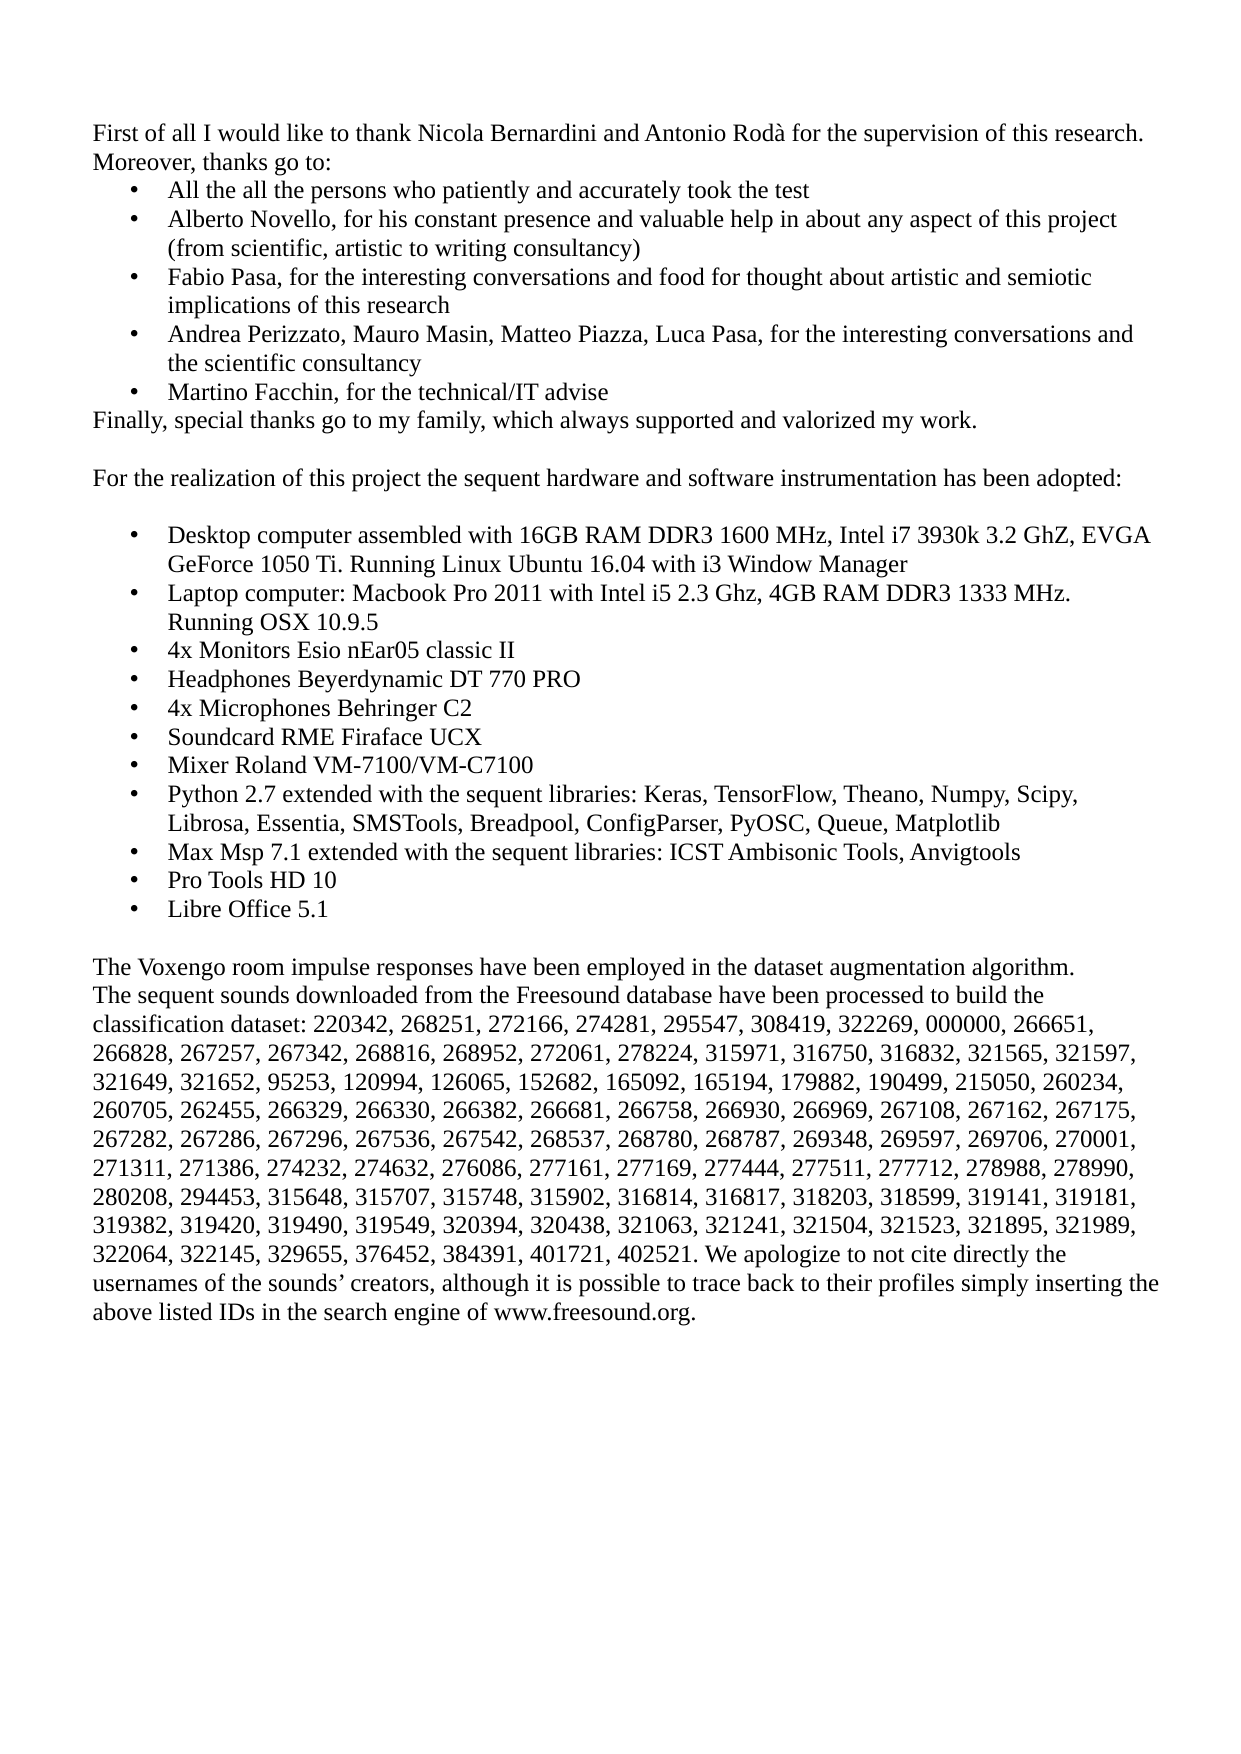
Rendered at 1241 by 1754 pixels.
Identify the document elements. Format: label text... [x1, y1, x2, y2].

list Mixer Roland VM-7100/VM-C7100 [130, 751, 1160, 779]
text First of all I would like to thank Nicola Bernardini and Antonio Rodà for the supervision of this research. Moreover, thanks go to: [92, 118, 1160, 176]
list For the realization of this project the sequent hardware and software instrumentation has been adopted: [92, 463, 1160, 492]
list 4x Monitors Esio nEar05 classic II [130, 636, 1160, 664]
list All the all the persons who patiently and accurately took the test [130, 176, 1160, 204]
list Soundcard RME Firaface UCX [130, 722, 1160, 751]
list Martino Facchin, for the technical/IT advise [130, 377, 1160, 406]
list Max Msp 7.1 extended with the sequent libraries: ICST Ambisonic Tools, Anvigtools [130, 837, 1160, 866]
list Python 2.7 extended with the sequent libraries: Keras, TensorFlow, Theano, Numpy, Scipy, Librosa, Essentia, SMSTools, Breadpool, ConfigParser, PyOSC, Queue, Matplotlib [130, 779, 1160, 837]
text The sequent sounds downloaded from the Freesound database have been processed to build the classification dataset: 220342, 268251, 272166, 274281, 295547, 308419, 322269, 000000, 266651, 266828, 267257, 267342, 268816, 268952, 272061, 278224, 315971, 316750, 316832, 321565, 321597, 321649, 321652, 95253, 120994, 126065, 152682, 165092, 165194, 179882, 190499, 215050, 260234, 260705, 262455, 266329, 266330, 266382, 266681, 266758, 266930, 266969, 267108, 267162, 267175, 267282, 267286, 267296, 267536, 267542, 268537, 268780, 268787, 269348, 269597, 269706, 270001, 271311, 271386, 274232, 274632, 276086, 277161, 277169, 277444, 277511, 277712, 278988, 278990, 280208, 294453, 315648, 315707, 315748, 315902, 316814, 316817, 318203, 318599, 319141, 319181, 319382, 319420, 319490, 319549, 320394, 320438, 321063, 321241, 321504, 321523, 321895, 321989, 322064, 322145, 329655, 376452, 384391, 401721, 402521. We apologize to not cite directly the usernames of the sounds’ creators, although it is possible to trace back to their profiles simply inserting the above listed IDs in the search engine of www.freesound.org. [92, 981, 1160, 1326]
list Laptop computer: Macbook Pro 2011 with Intel i5 2.3 Ghz, 4GB RAM DDR3 1333 MHz. Running OSX 10.9.5 [130, 578, 1160, 636]
list Andrea Perizzato, Mauro Masin, Matteo Piazza, Luca Pasa, for the interesting conversations and the scientific consultancy [130, 319, 1160, 377]
list Pro Tools HD 10 [130, 866, 1160, 894]
list 4x Microphones Behringer C2 [130, 693, 1160, 722]
list Headphones Beyerdynamic DT 770 PRO [130, 664, 1160, 693]
list Libre Office 5.1 [130, 894, 1160, 923]
list Fabio Pasa, for the interesting conversations and food for thought about artistic and semiotic implications of this research [130, 262, 1160, 319]
text The Voxengo room impulse responses have been employed in the dataset augmentation algorithm. [92, 952, 1160, 981]
list Alberto Novello, for his constant presence and valuable help in about any aspect of this project (from scientific, artistic to writing consultancy) [130, 204, 1160, 262]
text Finally, special thanks go to my family, which always supported and valorized my work. [92, 406, 1160, 434]
list Desktop computer assembled with 16GB RAM DDR3 1600 MHz, Intel i7 3930k 3.2 GhZ, EVGA GeForce 1050 Ti. Running Linux Ubuntu 16.04 with i3 Window Manager [130, 521, 1160, 578]
